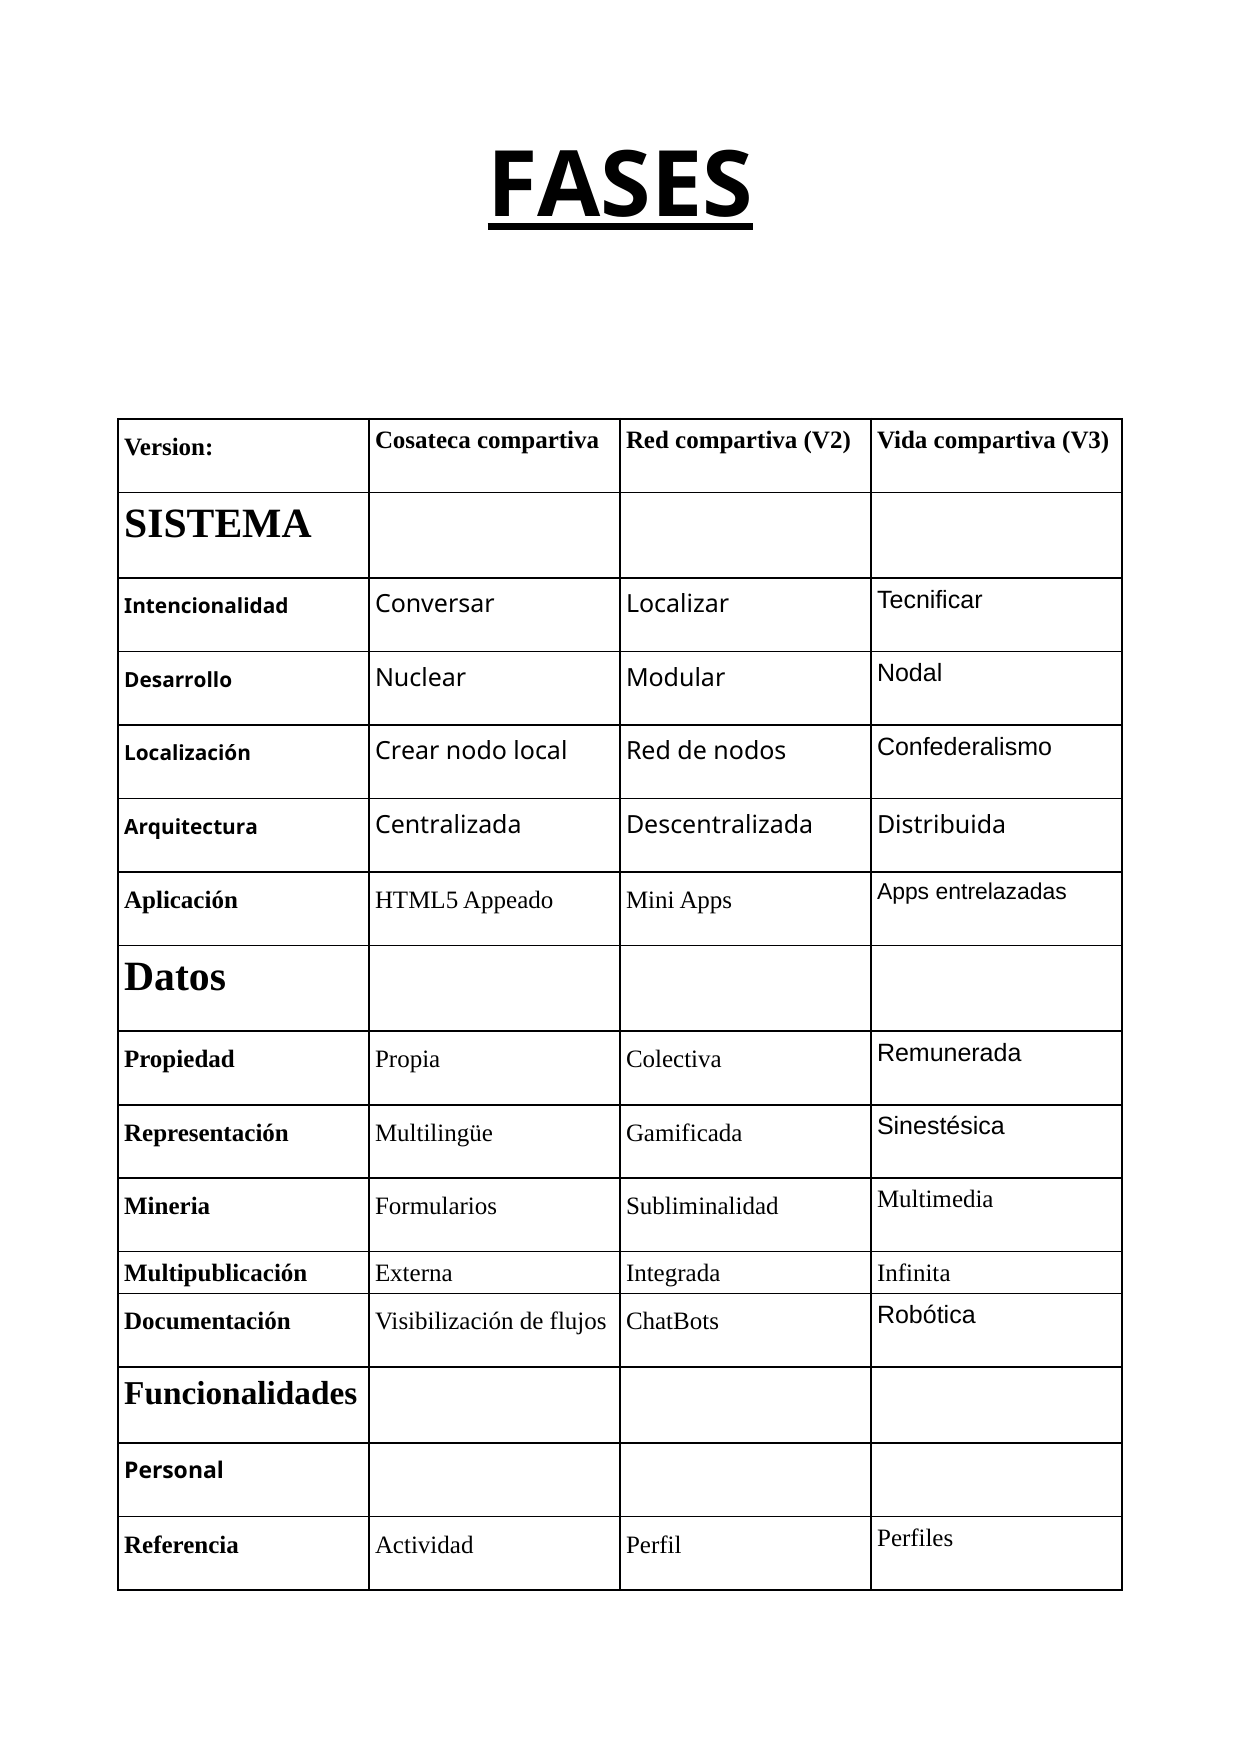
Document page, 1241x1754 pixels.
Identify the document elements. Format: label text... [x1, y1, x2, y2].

table_cell Distribuida [872, 799, 1121, 871]
table_cell Crear nodo local [370, 726, 619, 798]
table_cell Robótica [872, 1294, 1121, 1366]
table_cell Sinestésica [872, 1106, 1121, 1177]
table_cell [621, 493, 870, 577]
table_cell [370, 1368, 619, 1442]
table_cell Colectiva [621, 1032, 870, 1104]
table_cell Subliminalidad [621, 1179, 870, 1251]
table_cell Funcionalidades [119, 1368, 368, 1442]
table_header Version: [119, 420, 368, 491]
table_cell Conversar [370, 579, 619, 651]
table_cell Actividad [370, 1517, 619, 1589]
table_cell Tecnificar [872, 579, 1121, 651]
table_cell Red de nodos [621, 726, 870, 798]
table_cell [621, 1368, 870, 1442]
table_cell Representación [119, 1106, 368, 1177]
table_cell Centralizada [370, 799, 619, 871]
table_cell Visibilización de flujos [370, 1294, 619, 1366]
table_cell Formularios [370, 1179, 619, 1251]
table_cell Documentación [119, 1294, 368, 1366]
table_cell SISTEMA [119, 493, 368, 577]
table_cell Mineria [119, 1179, 368, 1251]
table_cell Intencionalidad [119, 579, 368, 651]
table_cell Aplicación [119, 873, 368, 944]
table_cell Propiedad [119, 1032, 368, 1104]
table_cell Propia [370, 1032, 619, 1104]
table_cell Multimedia [872, 1179, 1121, 1251]
table_cell Nuclear [370, 652, 619, 724]
table_cell Gamificada [621, 1106, 870, 1177]
table_cell Arquitectura [119, 799, 368, 871]
table_cell Infinita [872, 1252, 1121, 1292]
table_cell Multipublicación [119, 1252, 368, 1292]
table_cell [370, 1444, 619, 1516]
table_cell Localizar [621, 579, 870, 651]
table_cell Remunerada [872, 1032, 1121, 1104]
text FASES [118, 118, 1122, 243]
table_cell Multilingüe [370, 1106, 619, 1177]
table_cell [872, 493, 1121, 577]
table_cell Externa [370, 1252, 619, 1292]
table_cell HTML5 Appeado [370, 873, 619, 944]
table_cell Mini Apps [621, 873, 870, 944]
table_cell [872, 946, 1121, 1030]
table_cell Localización [119, 726, 368, 798]
table_header Cosateca compartiva [370, 420, 619, 491]
table_cell Confederalismo [872, 726, 1121, 798]
table_cell Perfil [621, 1517, 870, 1589]
table_cell Perfiles [872, 1517, 1121, 1589]
table_cell Apps entrelazadas [872, 873, 1121, 944]
table_cell Descentralizada [621, 799, 870, 871]
table_cell Referencia [119, 1517, 368, 1589]
table_cell [370, 946, 619, 1030]
table_cell [621, 1444, 870, 1516]
table_header Vida compartiva (V3) [872, 420, 1121, 491]
table_cell Nodal [872, 652, 1121, 724]
table_cell [621, 946, 870, 1030]
table_cell ChatBots [621, 1294, 870, 1366]
table_cell Datos [119, 946, 368, 1030]
table_cell Modular [621, 652, 870, 724]
table_cell [872, 1368, 1121, 1442]
table_cell [370, 493, 619, 577]
table_cell [872, 1444, 1121, 1516]
table_cell Desarrollo [119, 652, 368, 724]
table_header Red compartiva (V2) [621, 420, 870, 491]
table_cell Personal [119, 1444, 368, 1516]
table_cell Integrada [621, 1252, 870, 1292]
